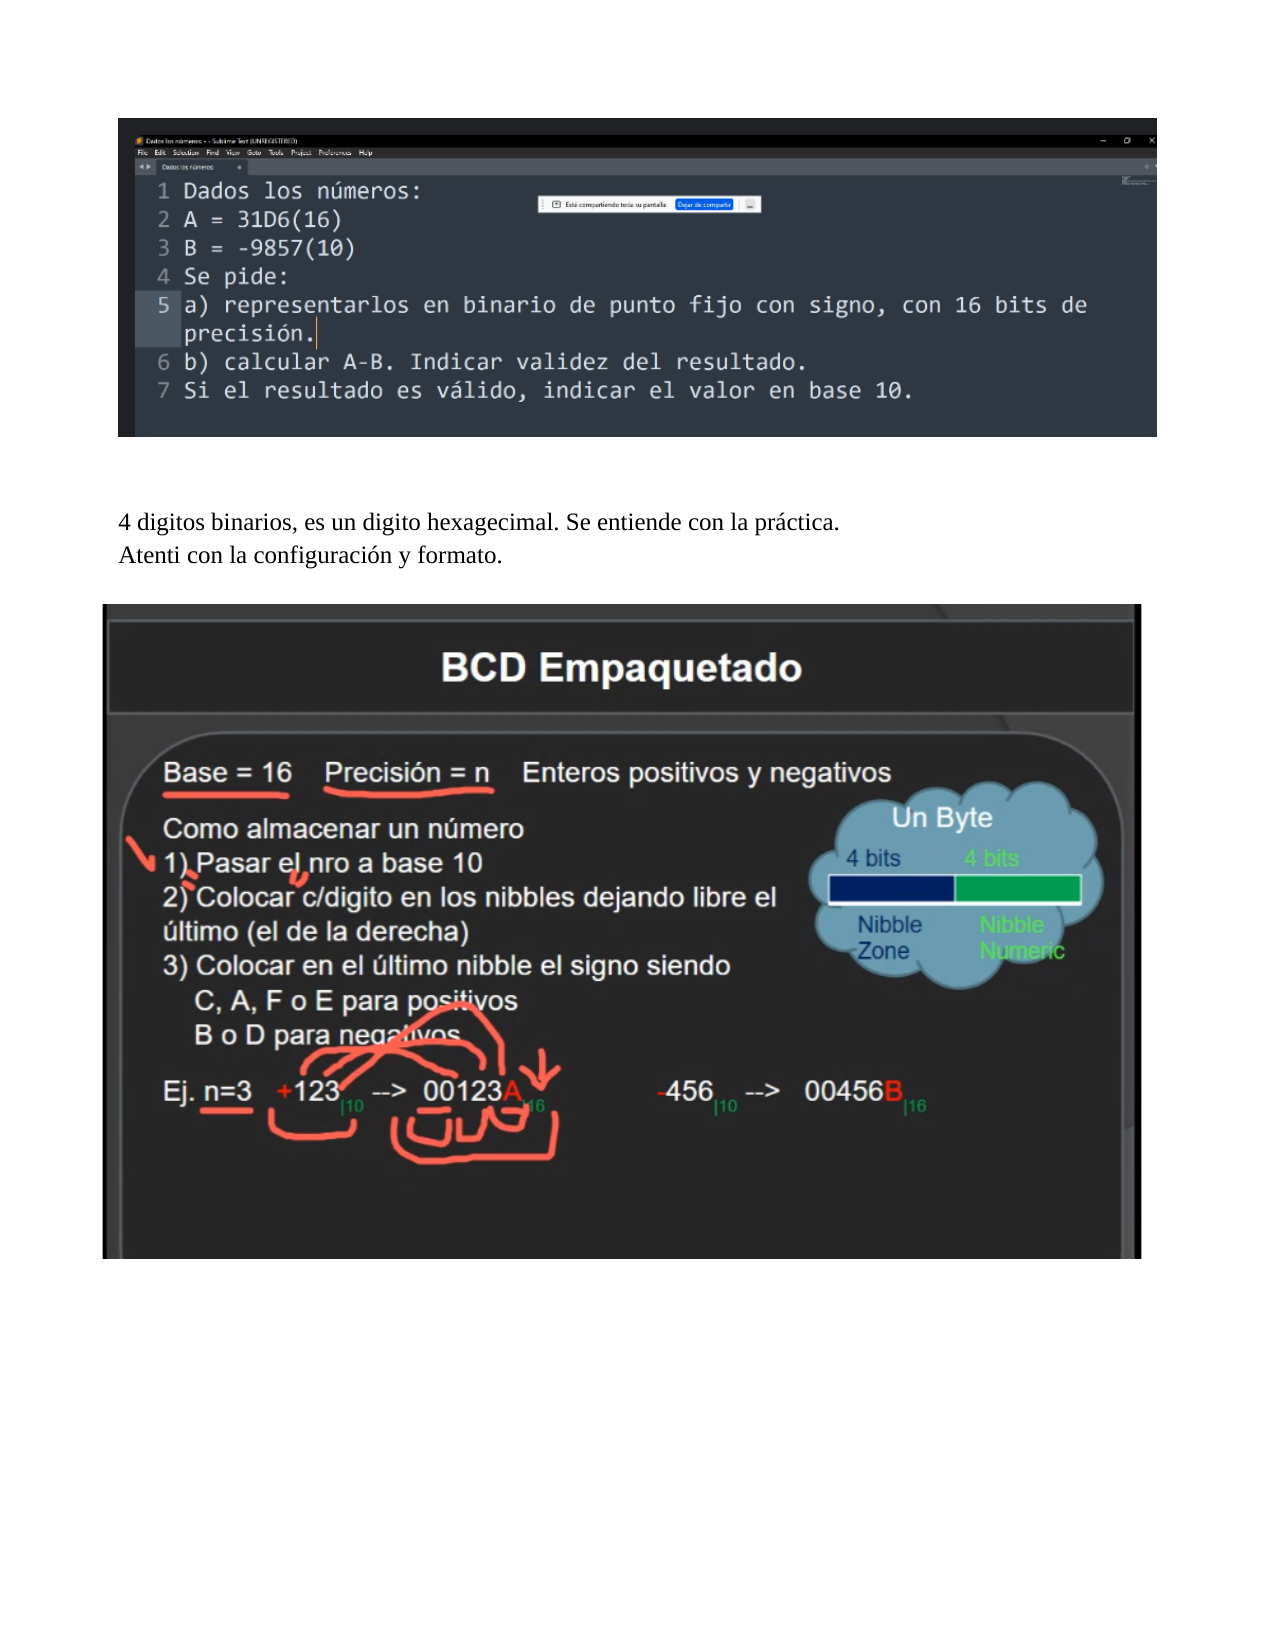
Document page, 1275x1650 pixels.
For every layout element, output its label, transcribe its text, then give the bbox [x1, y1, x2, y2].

picture [102, 604, 1142, 1259]
picture [118, 118, 1157, 437]
text 4 digitos binarios, es un digito hexagecimal. Se entiende con la práctica. Atenti con la configuración y formato. [118, 437, 1157, 569]
